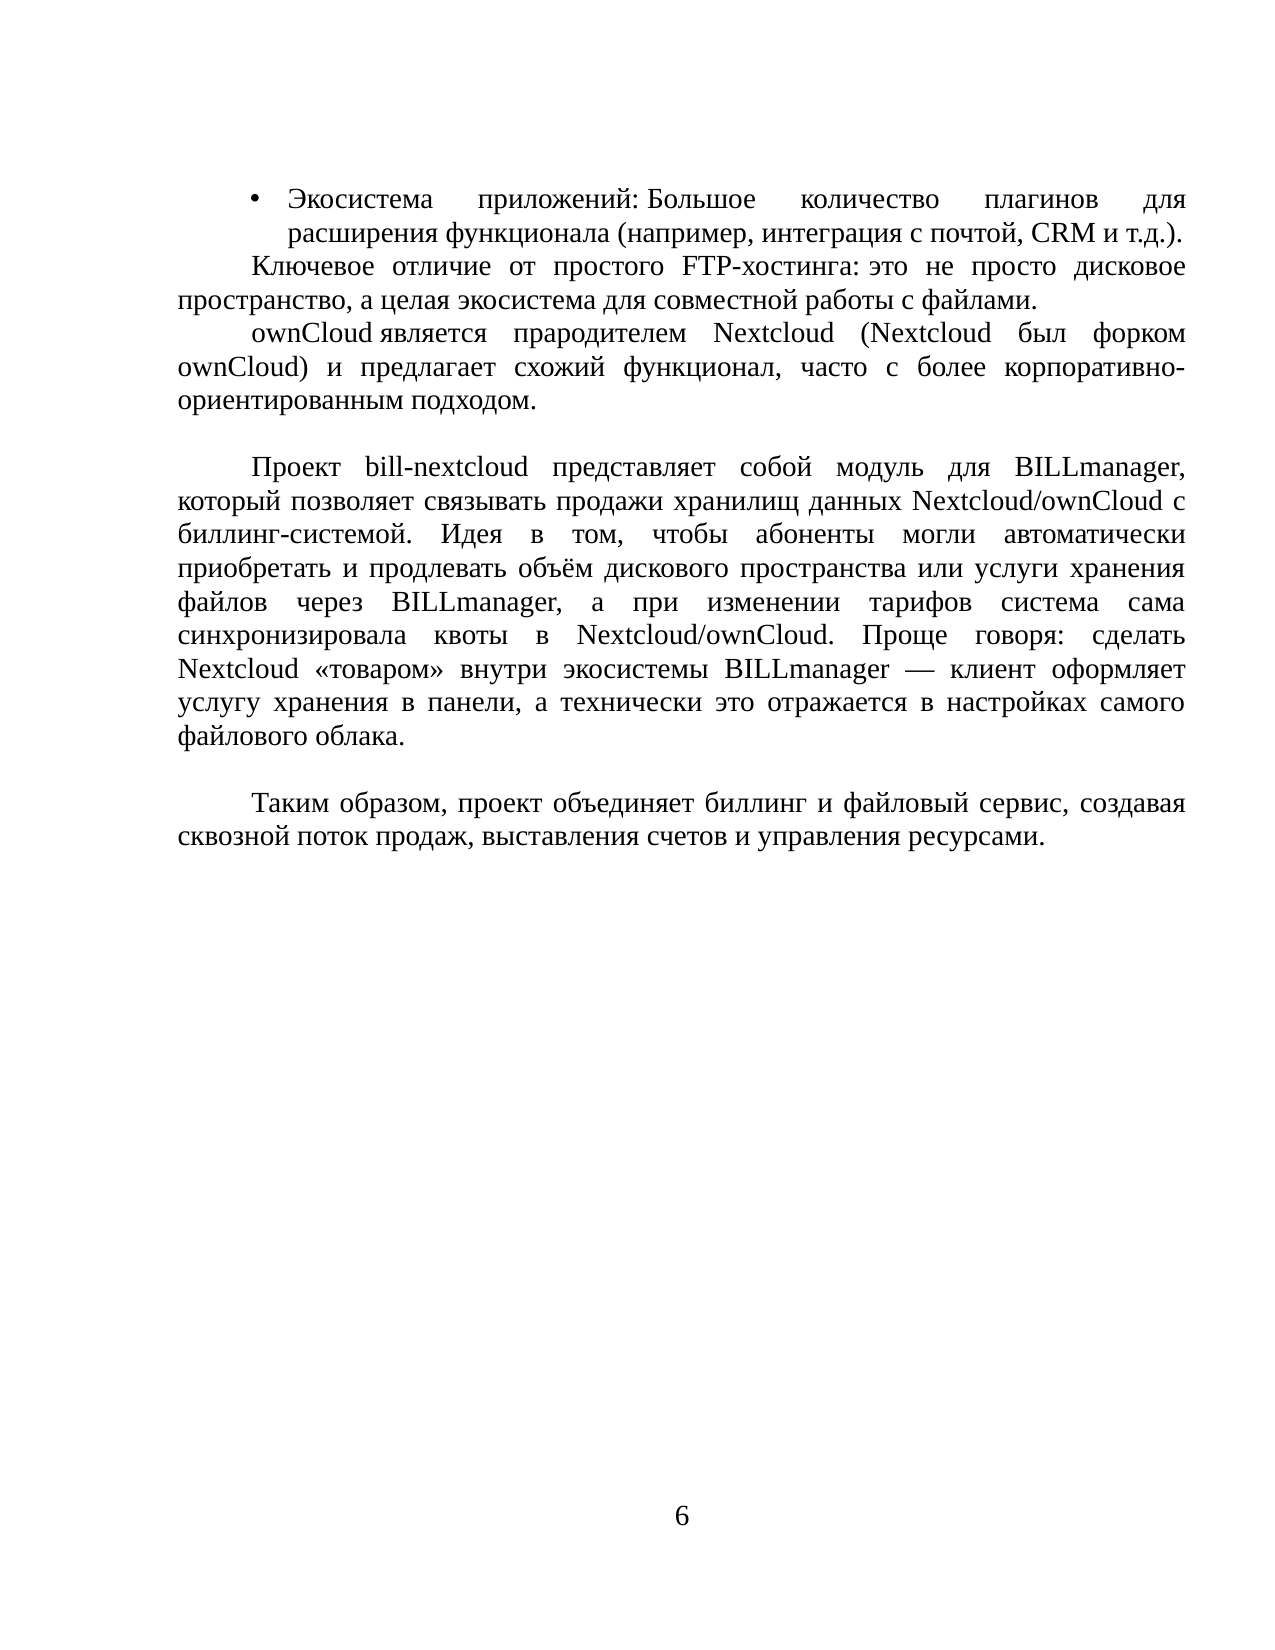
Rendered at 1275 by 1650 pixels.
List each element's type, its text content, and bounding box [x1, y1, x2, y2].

text ownCloud является прародителем Nextcloud (Nextcloud был форком ownCloud) и предлагает схожий функционал, часто с более корпоративно-ориентированным подходом. [177, 315, 1186, 416]
list Экосистема приложений: Большое количество плагинов для расширения функционала (например, интеграция с почтой, CRM и т.д.). [250, 181, 1186, 248]
text Таким образом, проект объединяет биллинг и файловый сервис, создавая сквозной поток продаж, выставления счетов и управления ресурсами. [177, 785, 1186, 852]
text Проект bill-nextcloud представляет собой модуль для BILLmanager, который позволяет связывать продажи хранилищ данных Nextcloud/ownCloud с биллинг-системой. Идея в том, чтобы абоненты могли автоматически приобретать и продлевать объём дискового пространства или услуги хранения файлов через BILLmanager, а при изменении тарифов система сама синхронизировала квоты в Nextcloud/ownCloud. Проще говоря: сделать Nextcloud «товаром» внутри экосистемы BILLmanager — клиент оформляет услугу хранения в панели, а технически это отражается в настройках самого файлового облака. [177, 449, 1186, 751]
text Ключевое отличие от простого FTP-хостинга: это не просто дисковое пространство, а целая экосистема для совместной работы с файлами. [177, 248, 1186, 315]
